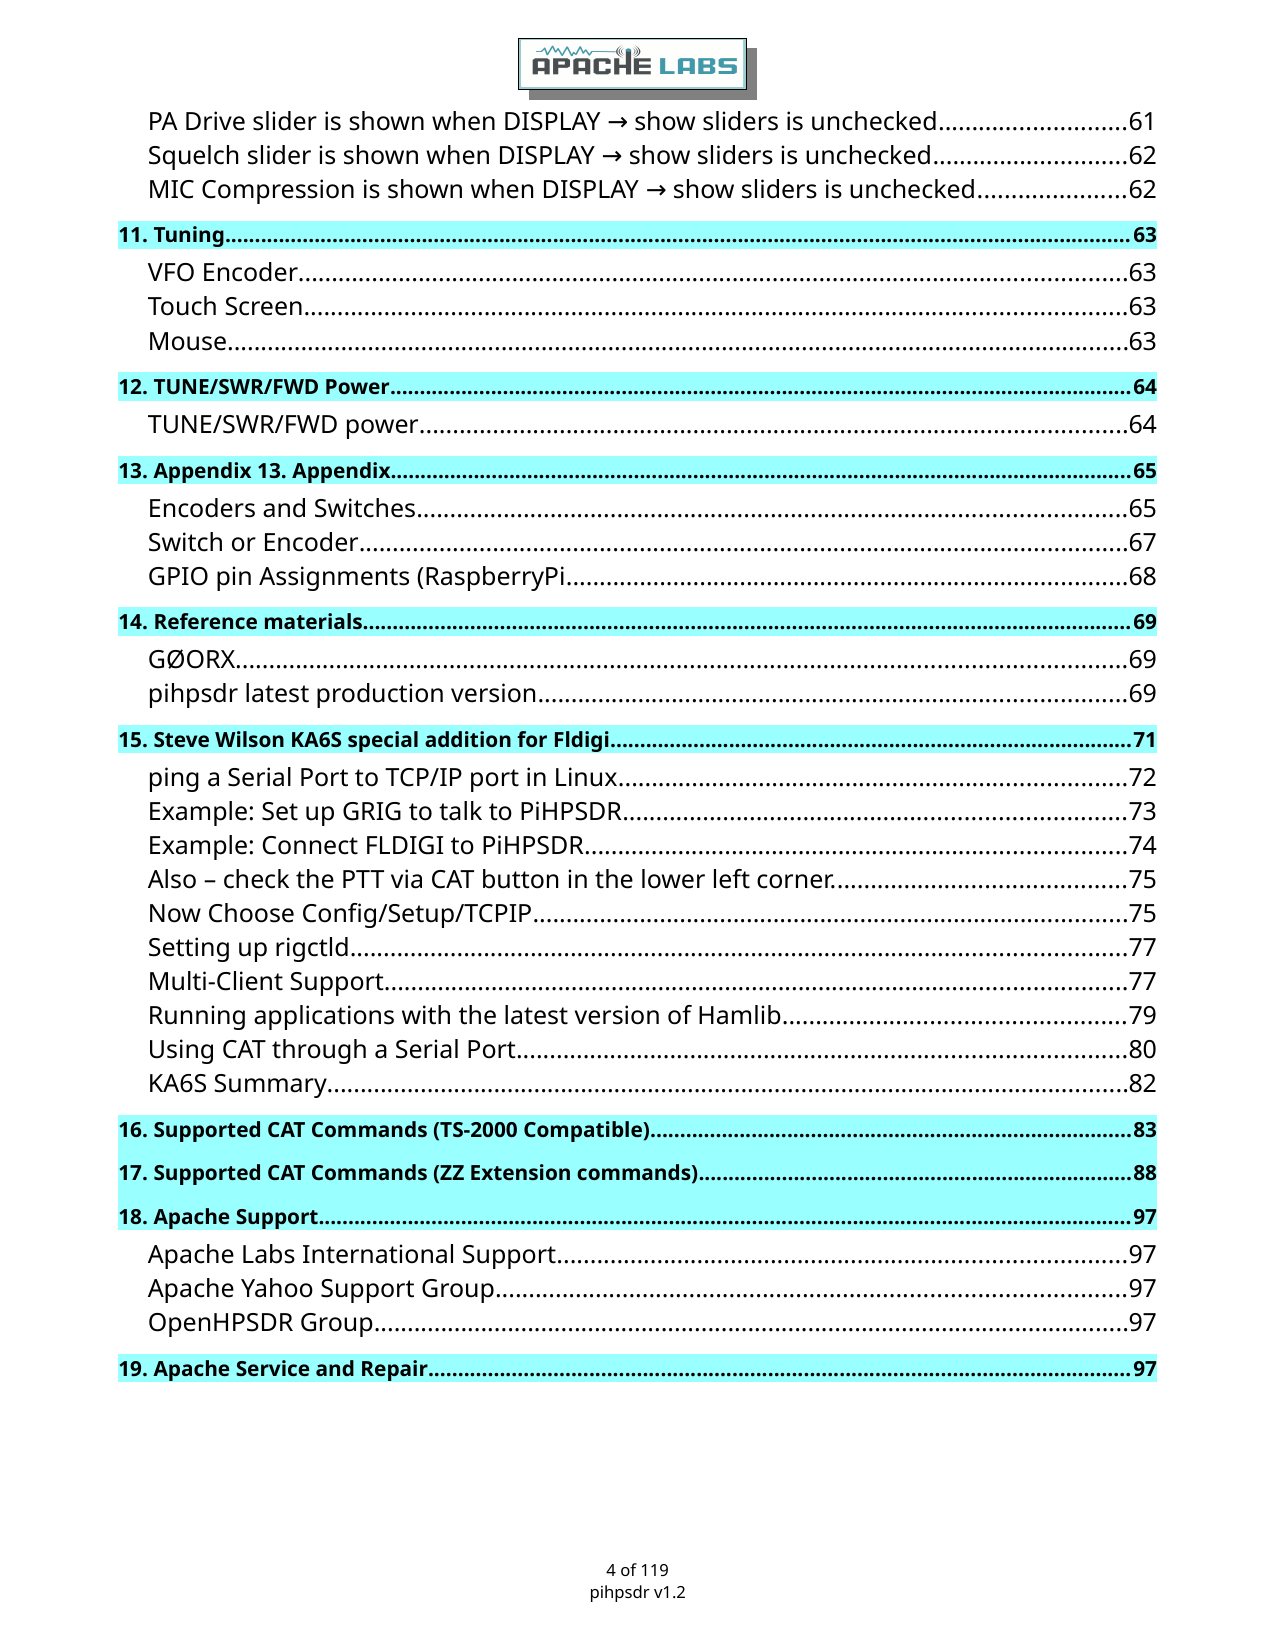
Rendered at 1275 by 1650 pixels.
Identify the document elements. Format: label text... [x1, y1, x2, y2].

text Squelch slider is shown when DISPLAY → show sliders is unchecked 62 [148, 137, 1157, 171]
text Example: Set up GRIG to talk to PiHPSDR 73 [148, 793, 1157, 828]
text Apache Yahoo Support Group 97 [148, 1271, 1157, 1304]
text GPIO pin Assignments (RaspberryPi 68 [148, 558, 1157, 592]
text Touch Screen 63 [148, 289, 1157, 323]
text Apache Labs International Support 97 [148, 1236, 1157, 1271]
text KA6S Summary 82 [148, 1066, 1157, 1100]
text TUNE/SWR/FWD power 64 [148, 407, 1157, 441]
text ping a Serial Port to TCP/IP port in Linux 72 [148, 759, 1157, 793]
text Running applications with the latest version of Hamlib 79 [148, 998, 1157, 1032]
text Setting up rigctld 77 [148, 930, 1157, 964]
text PA Drive slider is shown when DISPLAY → show sliders is unchecked 61 [148, 103, 1157, 137]
text VFO Encoder 63 [148, 255, 1157, 289]
text GØORX 69 [148, 642, 1157, 676]
text pihpsdr latest production version 69 [148, 676, 1157, 710]
text Switch or Encoder 67 [148, 524, 1157, 558]
text MIC Compression is shown when DISPLAY → show sliders is unchecked 62 [148, 171, 1157, 206]
text Mouse 63 [148, 323, 1157, 357]
text Example: Connect FLDIGI to PiHPSDR 74 [148, 828, 1157, 862]
picture [521, 40, 744, 87]
text Encoders and Switches 65 [148, 490, 1157, 524]
text Multi-Client Support 77 [148, 964, 1157, 998]
text Now Choose Config/Setup/TCPIP 75 [148, 896, 1157, 930]
text Also – check the PTT via CAT button in the lower left corner. 75 [148, 862, 1157, 896]
text Using CAT through a Serial Port 80 [148, 1032, 1157, 1066]
text OpenHPSDR Group 97 [148, 1304, 1157, 1339]
